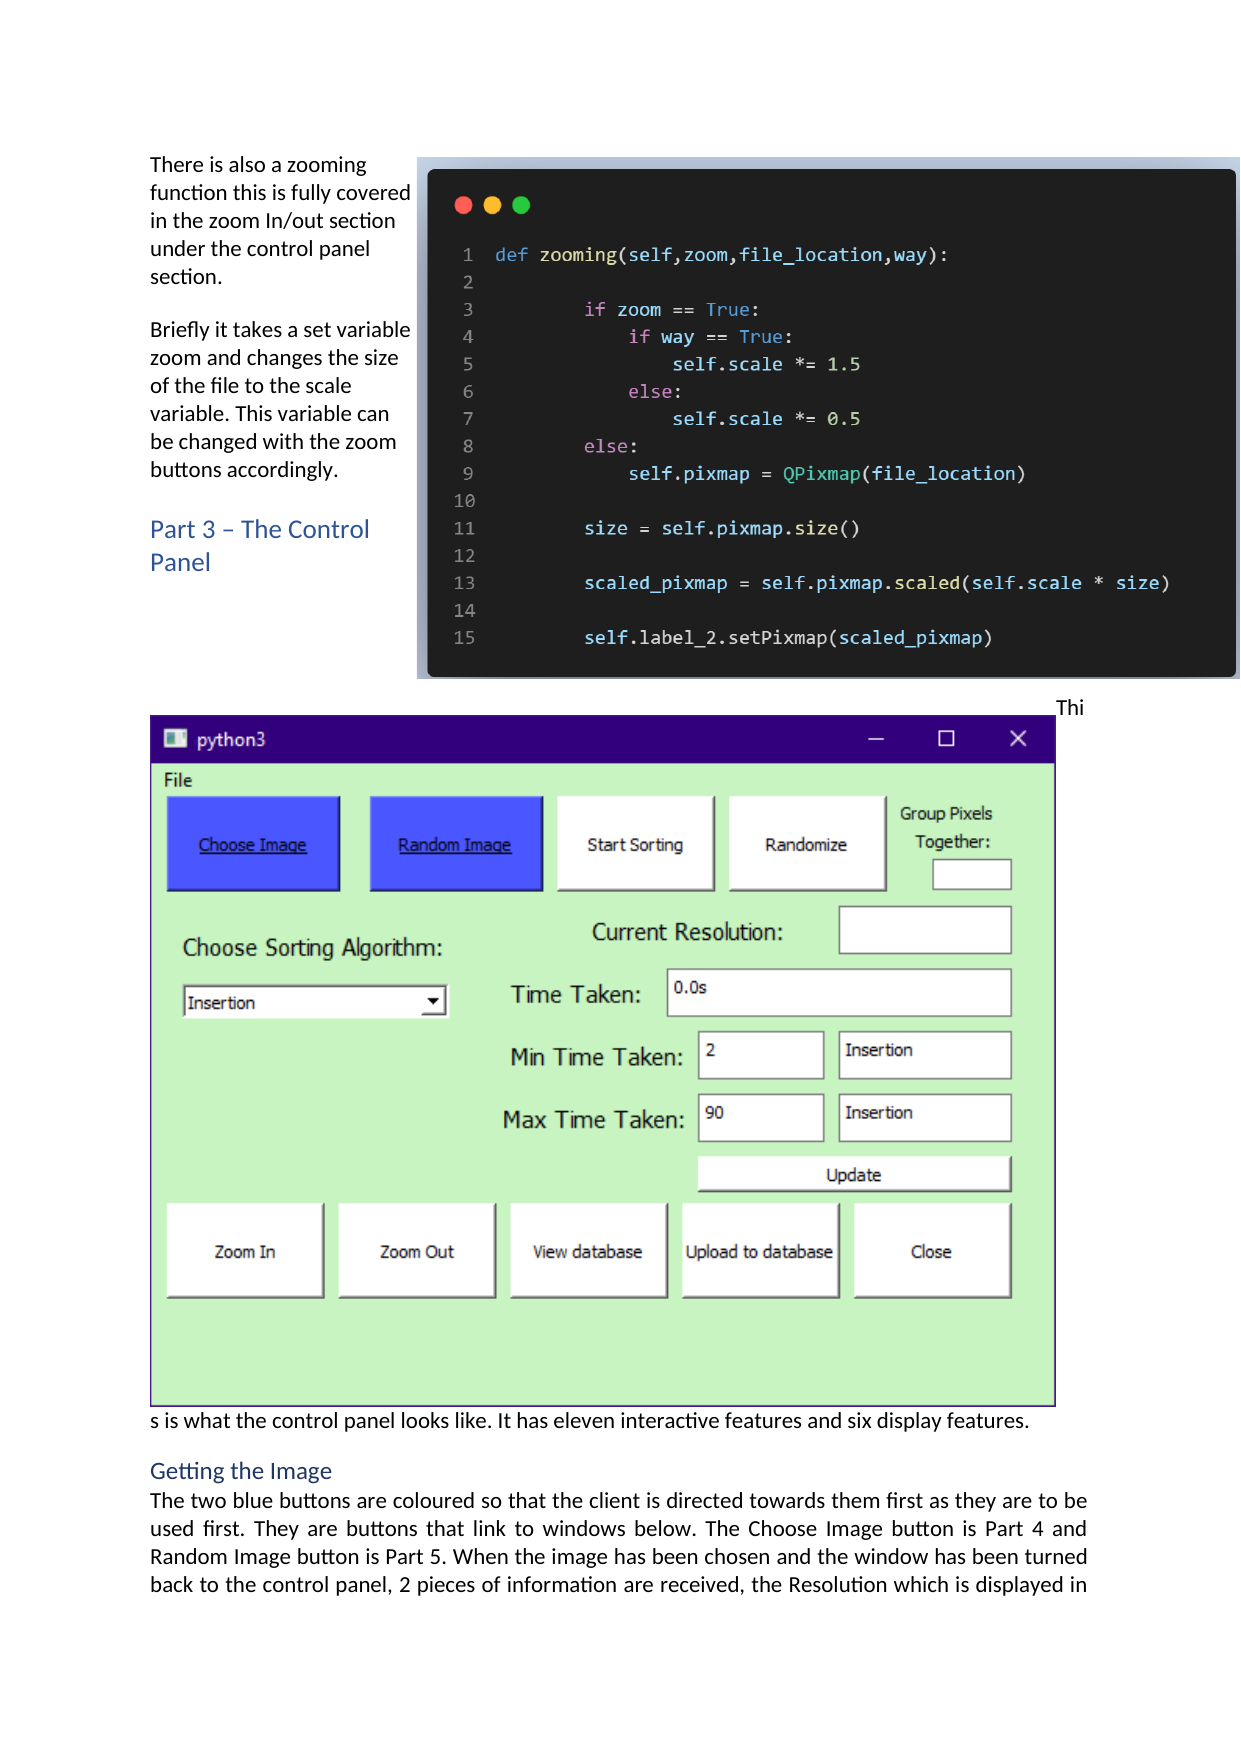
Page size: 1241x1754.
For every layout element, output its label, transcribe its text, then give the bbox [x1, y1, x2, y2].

subtitle Getting the Image [150, 1455, 1090, 1486]
text Briefly it takes a set variable zoom and changes the size of the file to the scale variable. This variable can be changed with the zoom buttons accordingly. [150, 315, 416, 483]
text There is also a zooming function this is fully covered in the zoom In/out section under the control panel section. [150, 150, 1090, 290]
subtitle Part 3 – The Control Panel [150, 512, 416, 578]
text This is what the control panel looks like. It has eleven interactive features and six display features. [150, 609, 1090, 1434]
text The two blue buttons are coloured so that the client is directed towards them first as they are to be used first. They are buttons that link to windows below. The Choose Image button is Part 4 and Random Image button is Part 5. When the image has been chosen and the window has been turned back to the control panel, 2 pieces of information are received, the Resolution which is displayed in [150, 1486, 1090, 1598]
